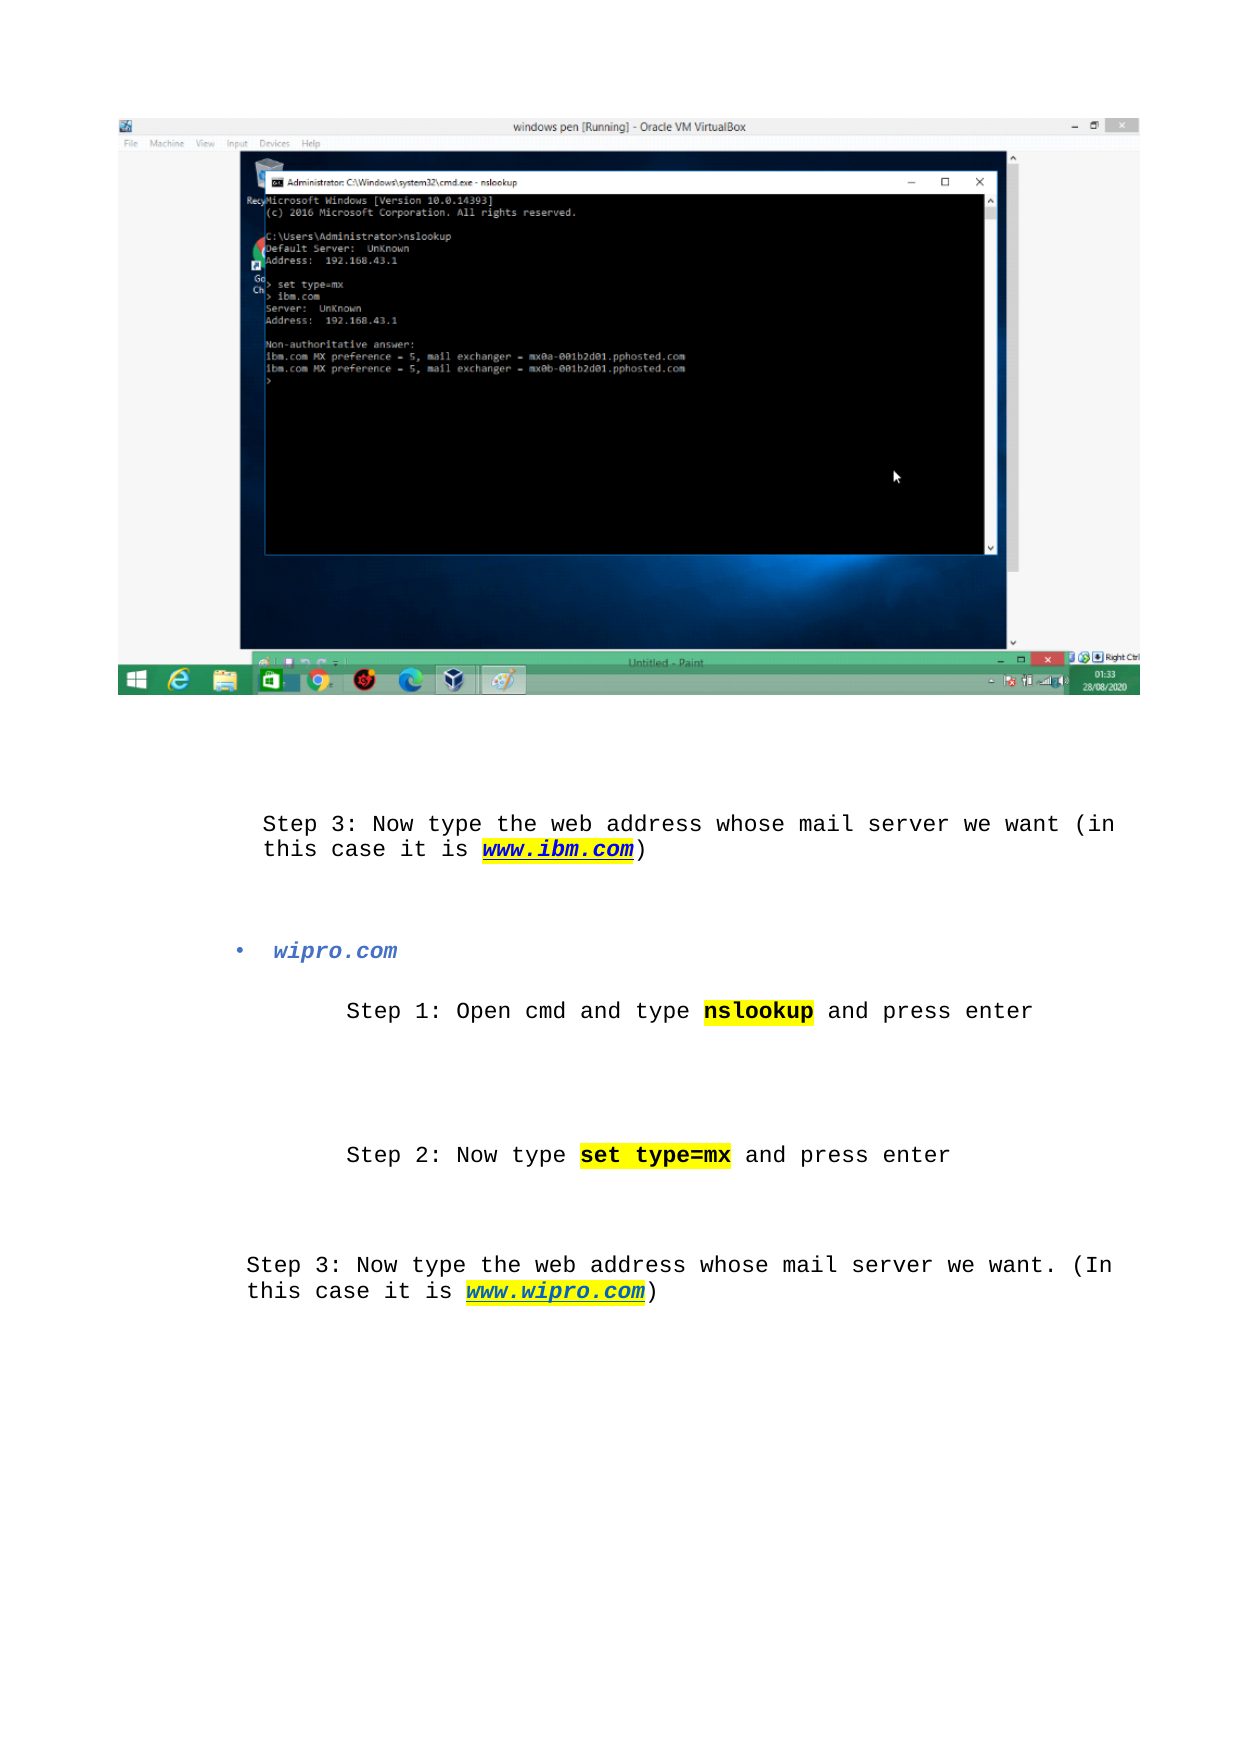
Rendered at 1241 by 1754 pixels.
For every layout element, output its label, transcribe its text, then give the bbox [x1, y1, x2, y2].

list wipro.com [223, 940, 1122, 966]
text Step 1: Open cmd and type nslookup and press enter [346, 1000, 1122, 1026]
text Step 3: Now type the web address whose mail server we want (in this case it is www.ibm.com) [262, 812, 1122, 864]
text Step 3: Now type the web address whose mail server we want. (In this case it is www.wipro.com) [246, 1254, 1122, 1306]
text Step 2: Now type set type=mx and press enter [346, 1143, 1122, 1169]
